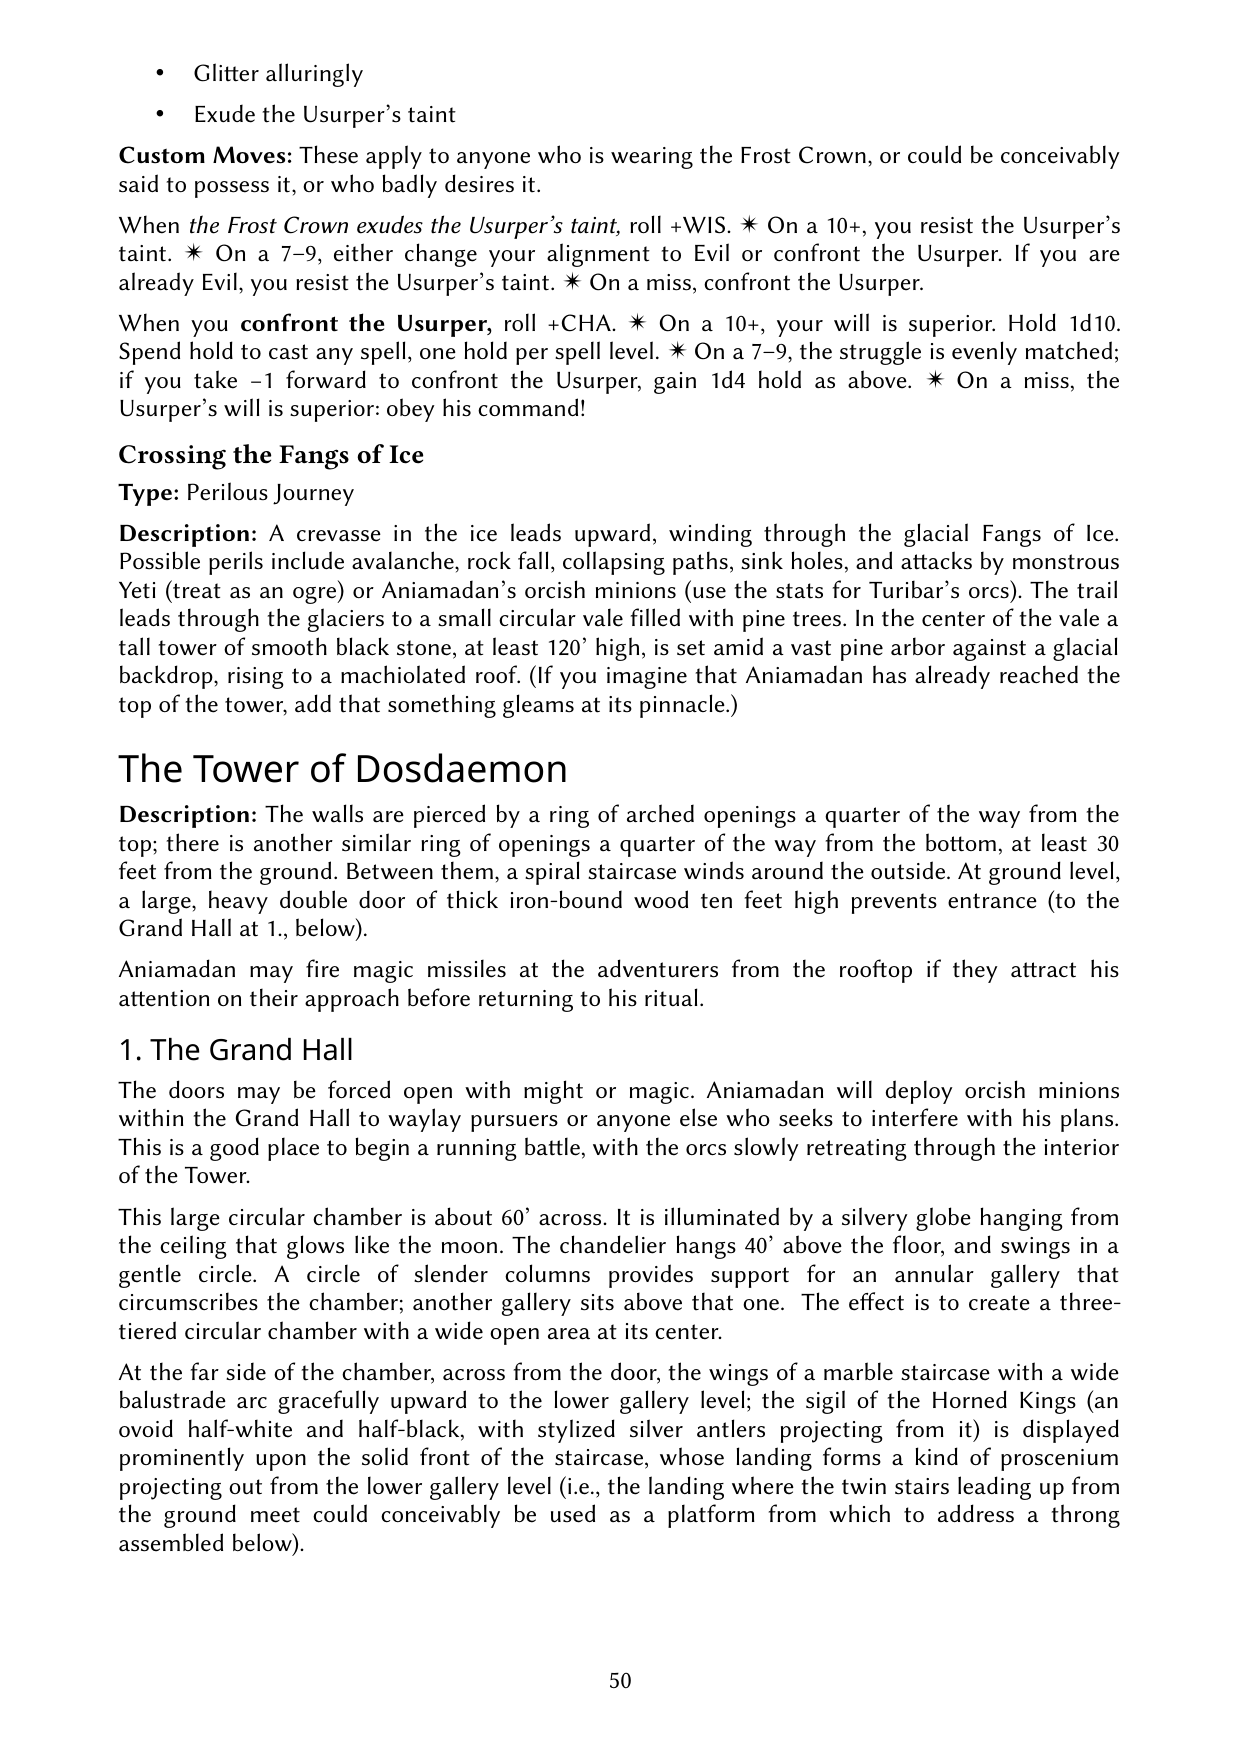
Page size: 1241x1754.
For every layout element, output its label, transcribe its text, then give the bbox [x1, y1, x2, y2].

text Crossing the Fangs of Ice [118, 439, 1122, 471]
subtitle 1. The Grand Hall [118, 1029, 1122, 1069]
text Custom Moves: These apply to anyone who is wearing the Frost Crown, or could be conceivably said to possess it, or who badly desires it. [118, 141, 1122, 198]
text This large circular chamber is about 60’ across. It is illuminated by a silvery globe hanging from the ceiling that glows like the moon. The chandelier hangs 40’ above the floor, and swings in a gentle circle. A circle of slender columns provides support for an annular gallery that circumscribes the chamber; another gallery sits above that one. The effect is to create a three-tiered circular chamber with a wide open area at its center. [118, 1202, 1122, 1345]
text When the Frost Crown exudes the Usurper’s taint, roll +WIS. ✴ On a 10+, you resist the Usurper’s taint. ✴ On a 7–9, either change your alignment to Evil or confront the Usurper. If you are already Evil, you resist the Usurper’s taint. ✴ On a miss, confront the Usurper. [118, 211, 1122, 296]
text Aniamadan may fire magic missiles at the adventurers from the rooftop if they attract his attention on their approach before returning to his ritual. [118, 955, 1122, 1012]
list Exude the Usurper’s taint [156, 100, 1122, 129]
text Description: A crevasse in the ice leads upward, winding through the glacial Fangs of Ice. Possible perils include avalanche, rock fall, collapsing paths, sink holes, and attacks by monstrous Yeti (treat as an ogre) or Aniamadan’s orcish minions (use the stats for Turibar’s orcs). The trail leads through the glaciers to a small circular vale filled with pine trees. In the center of the vale a tall tower of smooth black stone, at least 120’ high, is set amid a vast pine arbor against a glacial backdrop, rising to a machiolated roof. (If you imagine that Aniamadan has already reached the top of the tower, add that something gleams at its pinnacle.) [118, 519, 1122, 718]
text Description: The walls are pierced by a ring of arched openings a quarter of the way from the top; there is another similar ring of openings a quarter of the way from the bottom, at least 30 feet from the ground. Between them, a spiral staircase winds around the outside. At ground level, a large, heavy double door of thick iron-bound wood ten feet high prevents entrance (to the Grand Hall at 1., below). [118, 800, 1122, 943]
text The doors may be forced open with might or magic. Aniamadan will deploy orcish minions within the Grand Hall to waylay pursuers or anyone else who seeks to interfere with his plans. This is a good place to begin a running battle, with the orcs slowly retreating through the interior of the Tower. [118, 1076, 1122, 1190]
list Glitter alluringly [156, 59, 1122, 88]
text Type: Perilous Journey [118, 478, 1122, 506]
text At the far side of the chamber, across from the door, the wings of a marble staircase with a wide balustrade arc gracefully upward to the lower gallery level; the sigil of the Horned Kings (an ovoid half-white and half-black, with stylized silver antlers projecting from it) is displayed prominently upon the solid front of the staircase, whose landing forms a kind of proscenium projecting out from the lower gallery level (i.e., the landing where the twin stairs leading up from the ground meet could conceivably be used as a platform from which to address a throng assembled below). [118, 1358, 1122, 1557]
text When you confront the Usurper, roll +CHA. ✴ On a 10+, your will is superior. Hold 1d10. Spend hold to cast any spell, one hold per spell level. ✴ On a 7–9, the struggle is evenly matched; if you take −1 forward to confront the Usurper, gain 1d4 hold as above. ✴ On a miss, the Usurper’s will is superior: obey his command! [118, 309, 1122, 423]
subtitle The Tower of Dosdaemon [118, 742, 1122, 793]
